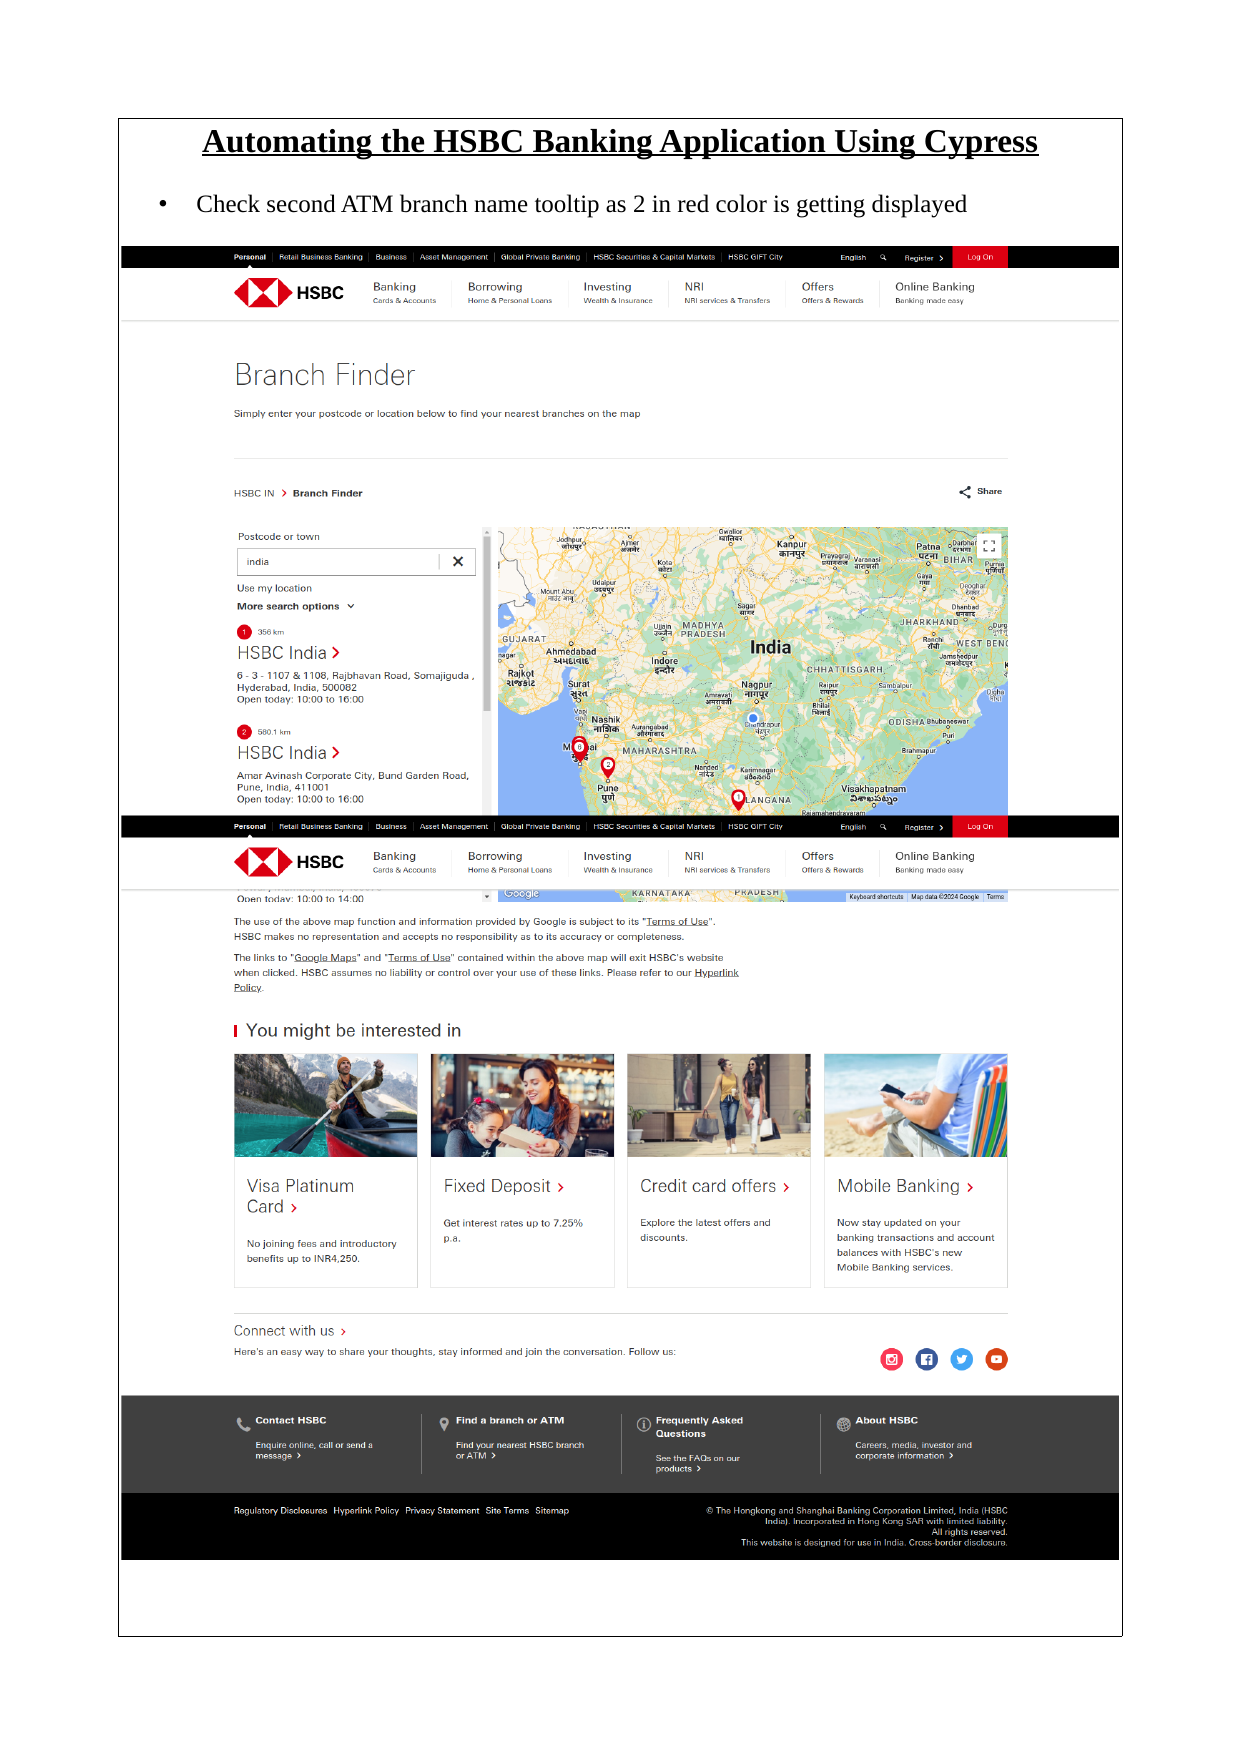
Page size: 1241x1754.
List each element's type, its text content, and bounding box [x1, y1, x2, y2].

list Check second ATM branch name tooltip as 2 in red color is getting displayed [159, 189, 1119, 218]
picture [121, 246, 1119, 1560]
